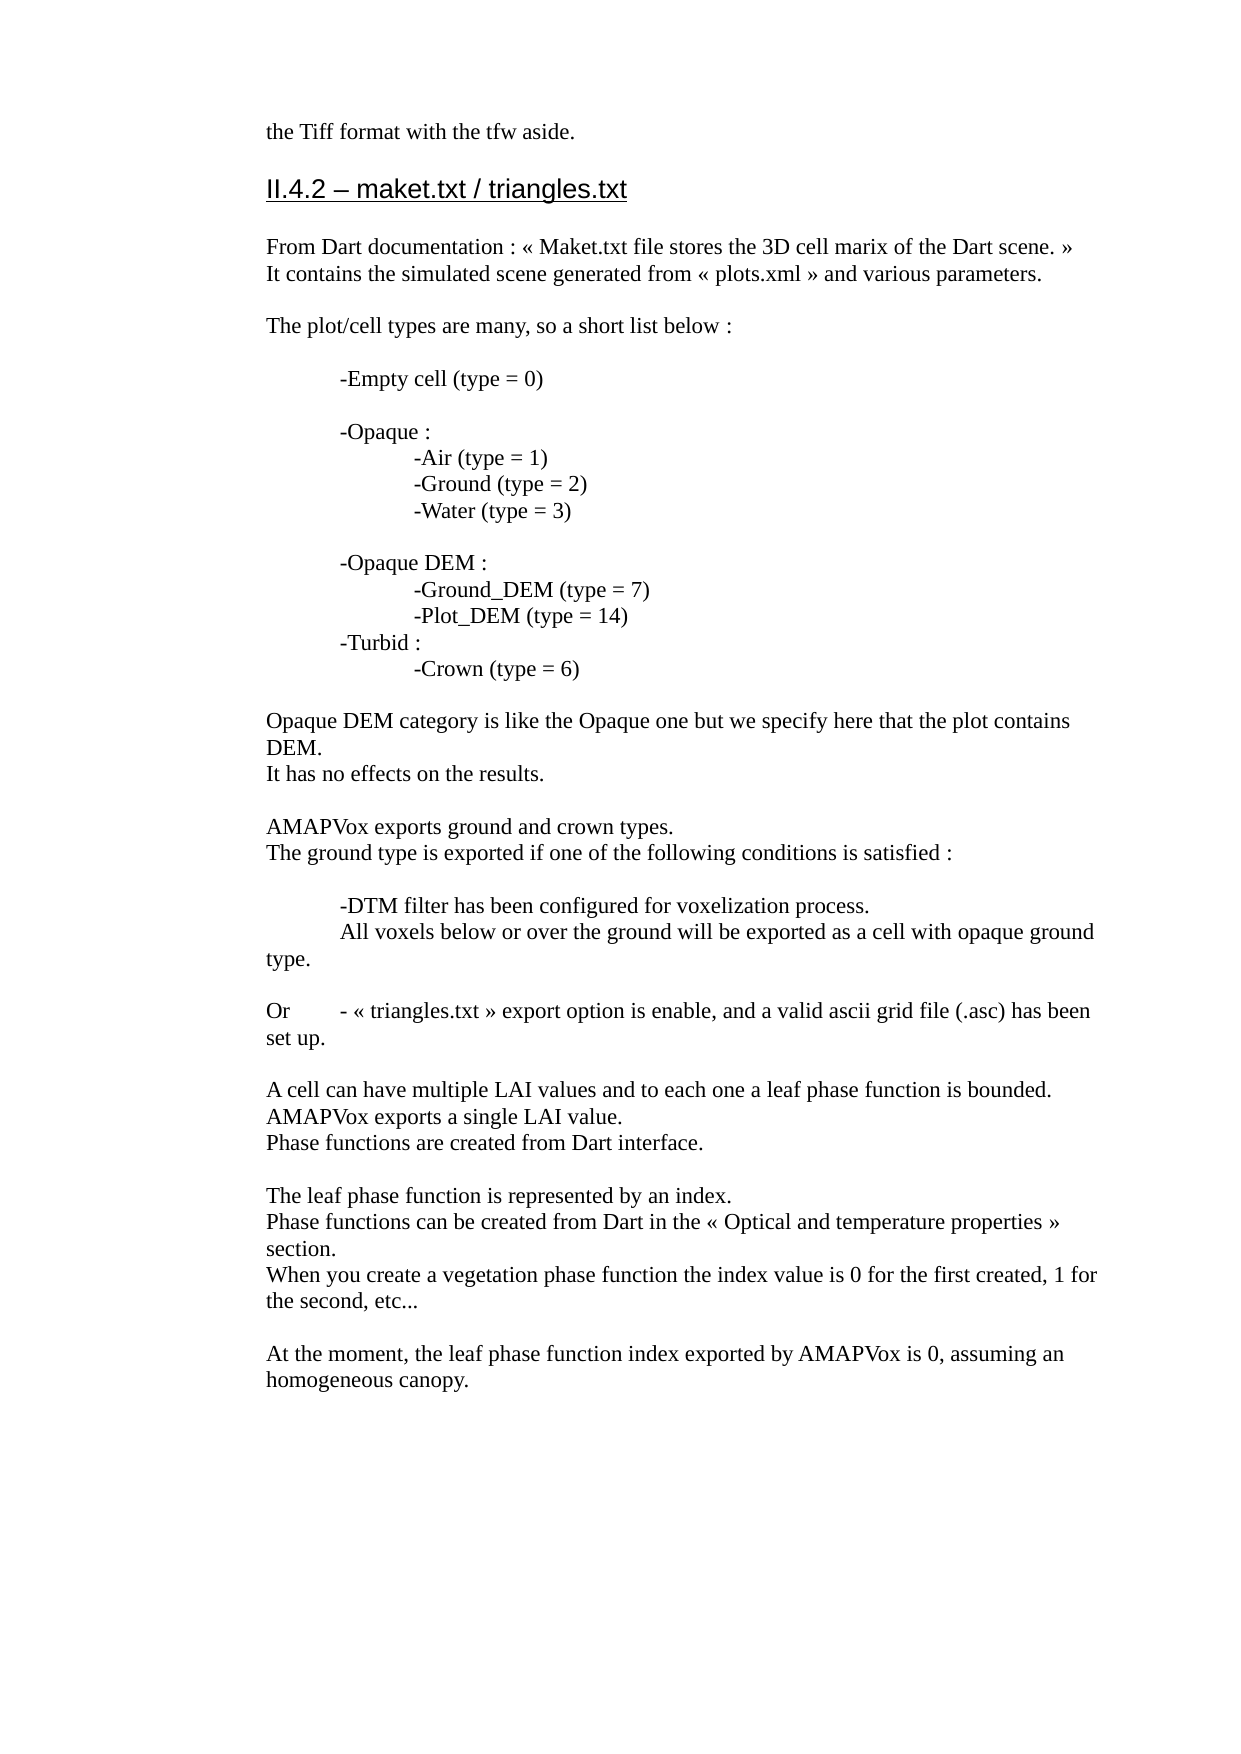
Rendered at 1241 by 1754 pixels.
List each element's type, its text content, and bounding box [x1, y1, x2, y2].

text -Plot_DEM (type = 14) [266, 602, 1122, 628]
text -Crown (type = 6) [266, 655, 1122, 681]
text The plot/cell types are many, so a short list below : [266, 312, 1122, 339]
text -Opaque DEM : [266, 549, 1122, 576]
subtitle II.4.2 – maket.txt / triangles.txt [266, 173, 1122, 204]
text AMAPVox exports a single LAI value. [266, 1103, 1122, 1129]
text When you create a vegetation phase function the index value is 0 for the first created, 1 for the second, etc... [266, 1261, 1122, 1314]
text -Water (type = 3) [266, 497, 1122, 523]
text Or - « triangles.txt » export option is enable, and a valid ascii grid file (.asc) has been set up. [266, 997, 1122, 1050]
text It has no effects on the results. [266, 760, 1122, 787]
text AMAPVox exports ground and crown types. [266, 813, 1122, 839]
text Phase functions can be created from Dart in the « Optical and temperature properties » section. [266, 1208, 1122, 1261]
text It contains the simulated scene generated from « plots.xml » and various parameters. [266, 259, 1122, 286]
text From Dart documentation : « Maket.txt file stores the 3D cell marix of the Dart scene. » [266, 233, 1122, 259]
text The ground type is exported if one of the following conditions is satisfied : [266, 839, 1122, 866]
text A cell can have multiple LAI values and to each one a leaf phase function is bounded. [266, 1077, 1122, 1103]
text Opaque DEM category is like the Opaque one but we specify here that the plot contains DEM. [266, 708, 1122, 760]
text All voxels below or over the ground will be exported as a cell with opaque ground type. [266, 918, 1122, 971]
text Phase functions are created from Dart interface. [266, 1129, 1122, 1156]
text The leaf phase function is represented by an index. [266, 1182, 1122, 1208]
text -Air (type = 1) [266, 444, 1122, 470]
text -Opaque : [266, 418, 1122, 444]
text -Ground_DEM (type = 7) [266, 576, 1122, 602]
text -DTM filter has been configured for voxelization process. [266, 892, 1122, 918]
text -Turbid : [266, 628, 1122, 655]
text -Empty cell (type = 0) [266, 365, 1122, 391]
text At the moment, the leaf phase function index exported by AMAPVox is 0, assuming an homogeneous canopy. [266, 1340, 1122, 1393]
text -Ground (type = 2) [266, 470, 1122, 497]
text the Tiff format with the tfw aside. [266, 118, 1122, 144]
